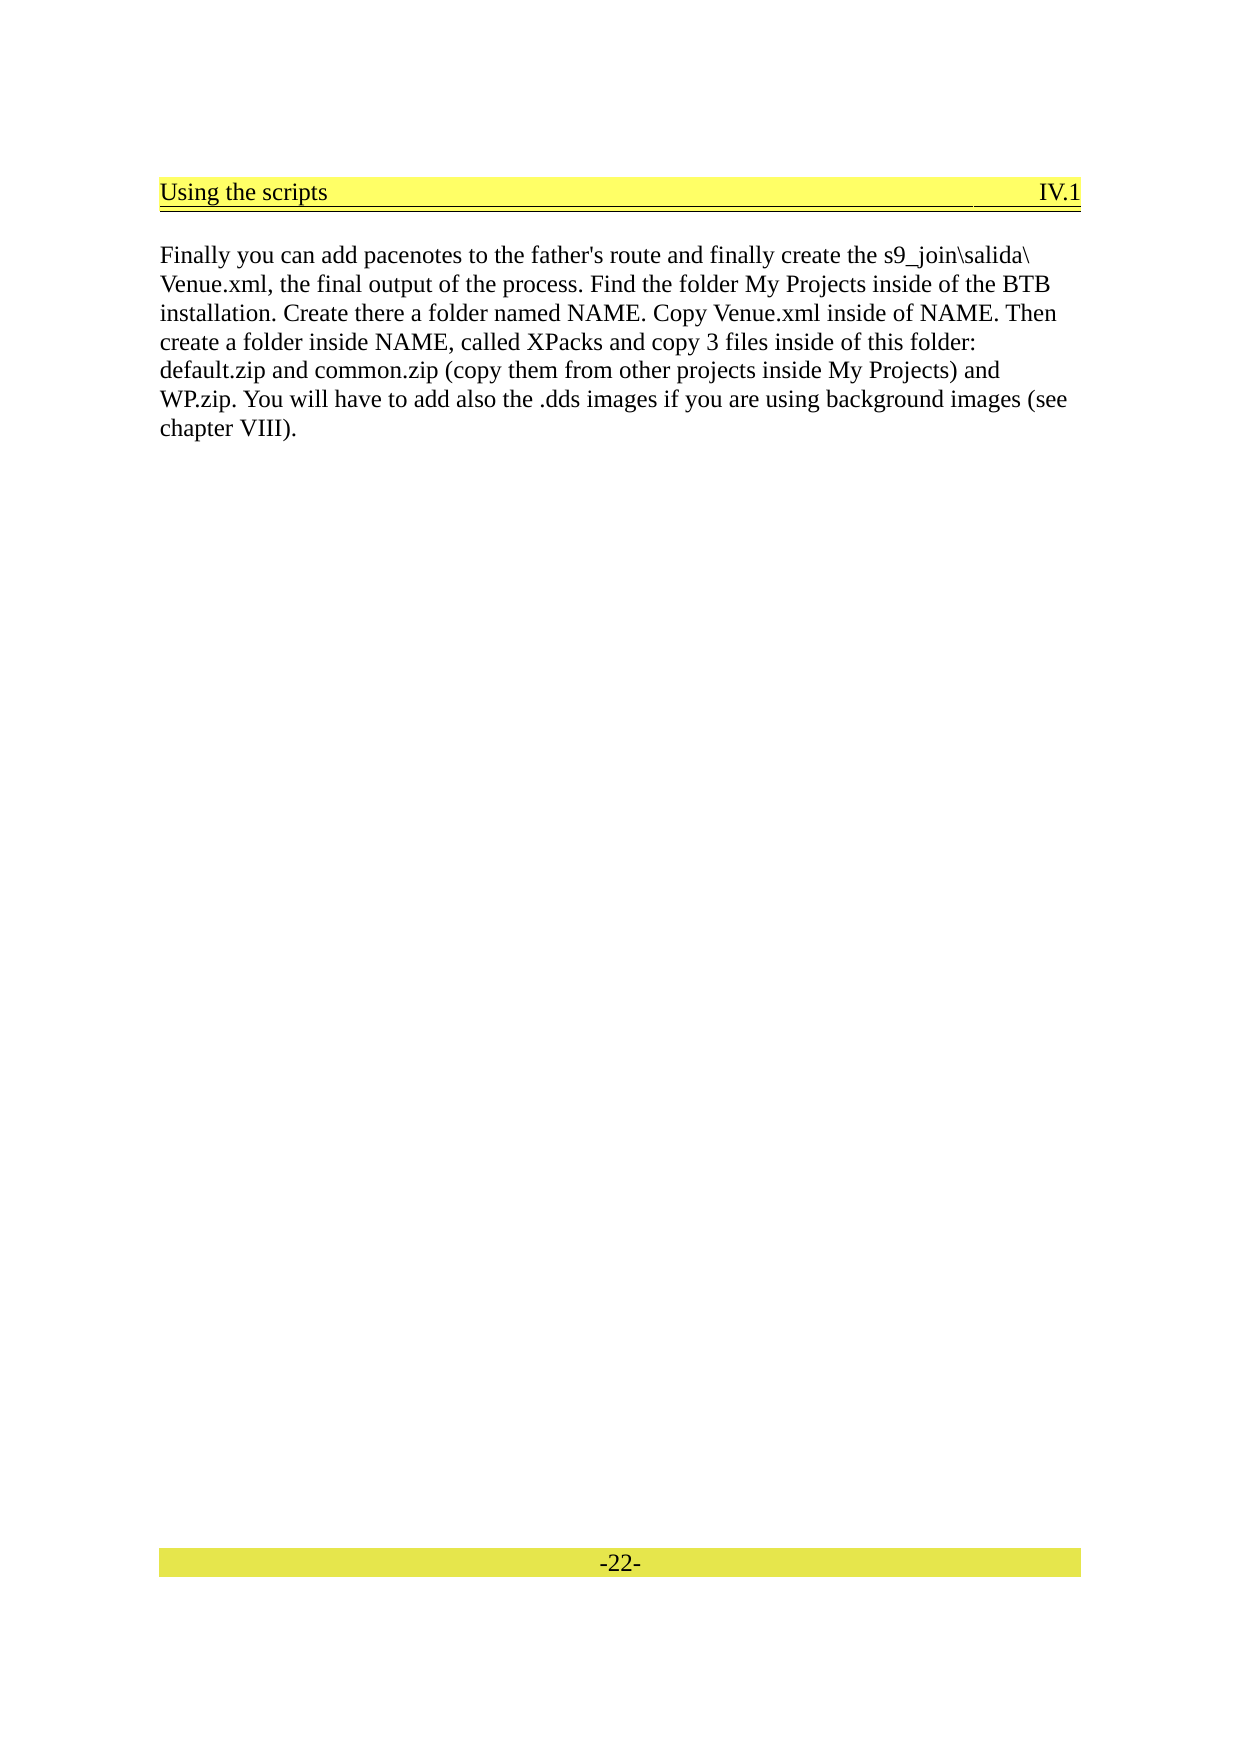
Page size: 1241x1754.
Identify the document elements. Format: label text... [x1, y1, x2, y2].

text Finally you can add pacenotes to the father's route and finally create the s9_join\salida\Venue.xml, the final output of the process. Find the folder My Projects inside of the BTB installation. Create there a folder named NAME. Copy Venue.xml inside of NAME. Then create a folder inside NAME, called XPacks and copy 3 files inside of this folder: default.zip and common.zip (copy them from other projects inside My Projects) and WP.zip. You will have to add also the .dds images if you are using background images (see chapter VIII). [159, 240, 1081, 442]
